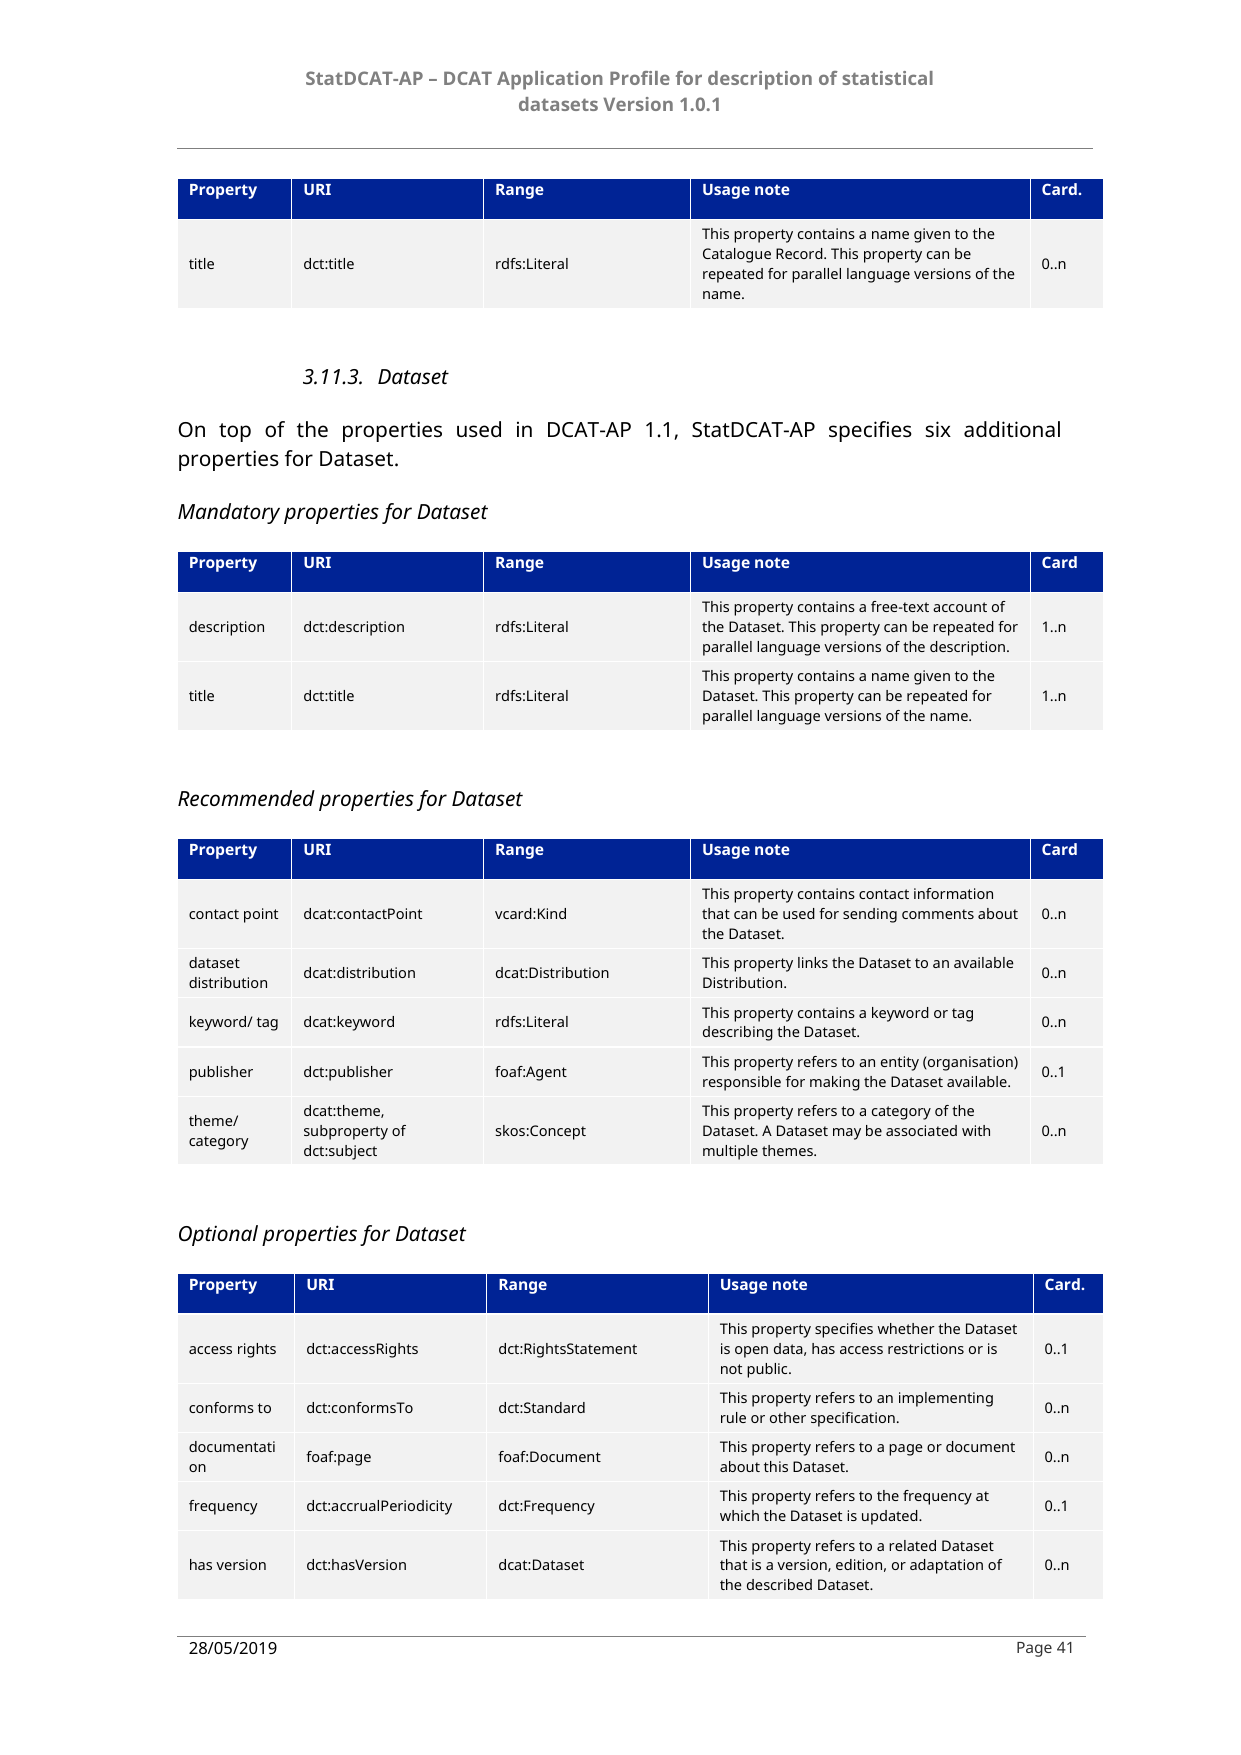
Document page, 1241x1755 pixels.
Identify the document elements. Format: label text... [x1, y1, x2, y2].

table_cell This property contains contact information that can be used for sending comments about the Dataset. [691, 880, 1030, 948]
table_cell foaf:Document [487, 1433, 708, 1481]
table_cell This property contains a name given to the Catalogue Record. This property can be repeated for parallel language versions of the name. [691, 220, 1030, 308]
table_cell 0..n [1031, 1097, 1103, 1164]
table_header Property [178, 839, 291, 879]
table_header Card [1031, 552, 1103, 592]
table_cell This property refers to an entity (organisation) responsible for making the Dataset available. [691, 1048, 1030, 1096]
table_cell 0..n [1034, 1384, 1103, 1432]
table_header Usage note [691, 179, 1030, 219]
table_cell dcat:theme, subproperty of dct:subject [292, 1097, 483, 1164]
table_cell 1..n [1031, 593, 1103, 661]
table_cell This property refers to a category of the Dataset. A Dataset may be associated with multiple themes. [691, 1097, 1030, 1164]
table_cell 0..n [1034, 1531, 1103, 1599]
table_cell 0..n [1031, 880, 1103, 948]
table_cell This property refers to a page or document about this Dataset. [709, 1433, 1033, 1481]
table_cell dct:accessRights [295, 1315, 486, 1383]
table_cell This property refers to an implementing rule or other specification. [709, 1384, 1033, 1432]
table_header Range [484, 552, 690, 592]
table_header Property [178, 179, 291, 219]
table_cell 0..n [1031, 998, 1103, 1046]
table_cell dct:title [292, 662, 483, 730]
table_cell theme/ category [178, 1097, 291, 1164]
table_cell This property contains a free-text account of the Dataset. This property can be repeated for parallel language versions of the description. [691, 593, 1030, 661]
table_cell title [178, 220, 291, 308]
text Recommended properties for Dataset [177, 784, 1063, 813]
table_header Card [1031, 839, 1103, 879]
table_cell publisher [178, 1048, 291, 1096]
table_cell 0..1 [1034, 1482, 1103, 1530]
table_cell dataset distribution [178, 949, 291, 997]
table_cell keyword/ tag [178, 998, 291, 1046]
table_header URI [292, 552, 483, 592]
table_cell dcat:keyword [292, 998, 483, 1046]
table_header Range [484, 179, 690, 219]
table_cell contact point [178, 880, 291, 948]
table_cell foaf:page [295, 1433, 486, 1481]
table_cell dct:Frequency [487, 1482, 708, 1530]
table_cell rdfs:Literal [484, 998, 690, 1046]
table_header Range [484, 839, 690, 879]
table_header Usage note [691, 839, 1030, 879]
table_cell 0..1 [1034, 1315, 1103, 1383]
table_cell rdfs:Literal [484, 593, 690, 661]
table_cell 0..1 [1031, 1048, 1103, 1096]
table_cell This property contains a keyword or tag describing the Dataset. [691, 998, 1030, 1046]
table_cell This property links the Dataset to an available Distribution. [691, 949, 1030, 997]
table_header Range [487, 1274, 708, 1313]
table_cell dcat:Dataset [487, 1531, 708, 1599]
table_cell 0..n [1031, 949, 1103, 997]
table_cell vcard:Kind [484, 880, 690, 948]
table_header Property [178, 1274, 294, 1313]
table_cell This property refers to the frequency at which the Dataset is updated. [709, 1482, 1033, 1530]
table_cell dct:title [292, 220, 483, 308]
table_header Card. [1034, 1274, 1103, 1313]
table_cell has version [178, 1531, 294, 1599]
table_cell documentation [178, 1433, 294, 1481]
table_header Usage note [709, 1274, 1033, 1313]
table_header URI [292, 179, 483, 219]
text Mandatory properties for Dataset [177, 497, 1063, 526]
table_cell dct:conformsTo [295, 1384, 486, 1432]
table_cell rdfs:Literal [484, 662, 690, 730]
table_cell dct:description [292, 593, 483, 661]
table_cell foaf:Agent [484, 1048, 690, 1096]
table_header URI [292, 839, 483, 879]
table_cell title [178, 662, 291, 730]
table_cell conforms to [178, 1384, 294, 1432]
table_header URI [295, 1274, 486, 1313]
table_cell 0..n [1034, 1433, 1103, 1481]
table_header Property [178, 552, 291, 592]
table_cell skos:Concept [484, 1097, 690, 1164]
table_header Usage note [691, 552, 1030, 592]
table_cell dcat:distribution [292, 949, 483, 997]
table_header Card. [1031, 179, 1103, 219]
table_cell This property refers to a related Dataset that is a version, edition, or adaptation of the described Dataset. [709, 1531, 1033, 1599]
table_cell rdfs:Literal [484, 220, 690, 308]
table_cell dcat:contactPoint [292, 880, 483, 948]
text On top of the properties used in DCAT-AP 1.1, StatDCAT-AP specifies six additional properties for Dataset. [177, 416, 1063, 472]
table_cell frequency [178, 1482, 294, 1530]
table_cell dct:accrualPeriodicity [295, 1482, 486, 1530]
table_cell dct:publisher [292, 1048, 483, 1096]
table_cell dct:hasVersion [295, 1531, 486, 1599]
table_cell dcat:Distribution [484, 949, 690, 997]
table_cell 1..n [1031, 662, 1103, 730]
table_cell access rights [178, 1315, 294, 1383]
table_cell This property contains a name given to the Dataset. This property can be repeated for parallel language versions of the name. [691, 662, 1030, 730]
table_cell description [178, 593, 291, 661]
text Optional properties for Dataset [177, 1219, 1063, 1247]
table_cell dct:RightsStatement [487, 1315, 708, 1383]
subtitle Dataset [302, 362, 1063, 391]
table_cell 0..n [1031, 220, 1103, 308]
table_cell This property specifies whether the Dataset is open data, has access restrictions or is not public. [709, 1315, 1033, 1383]
table_cell dct:Standard [487, 1384, 708, 1432]
